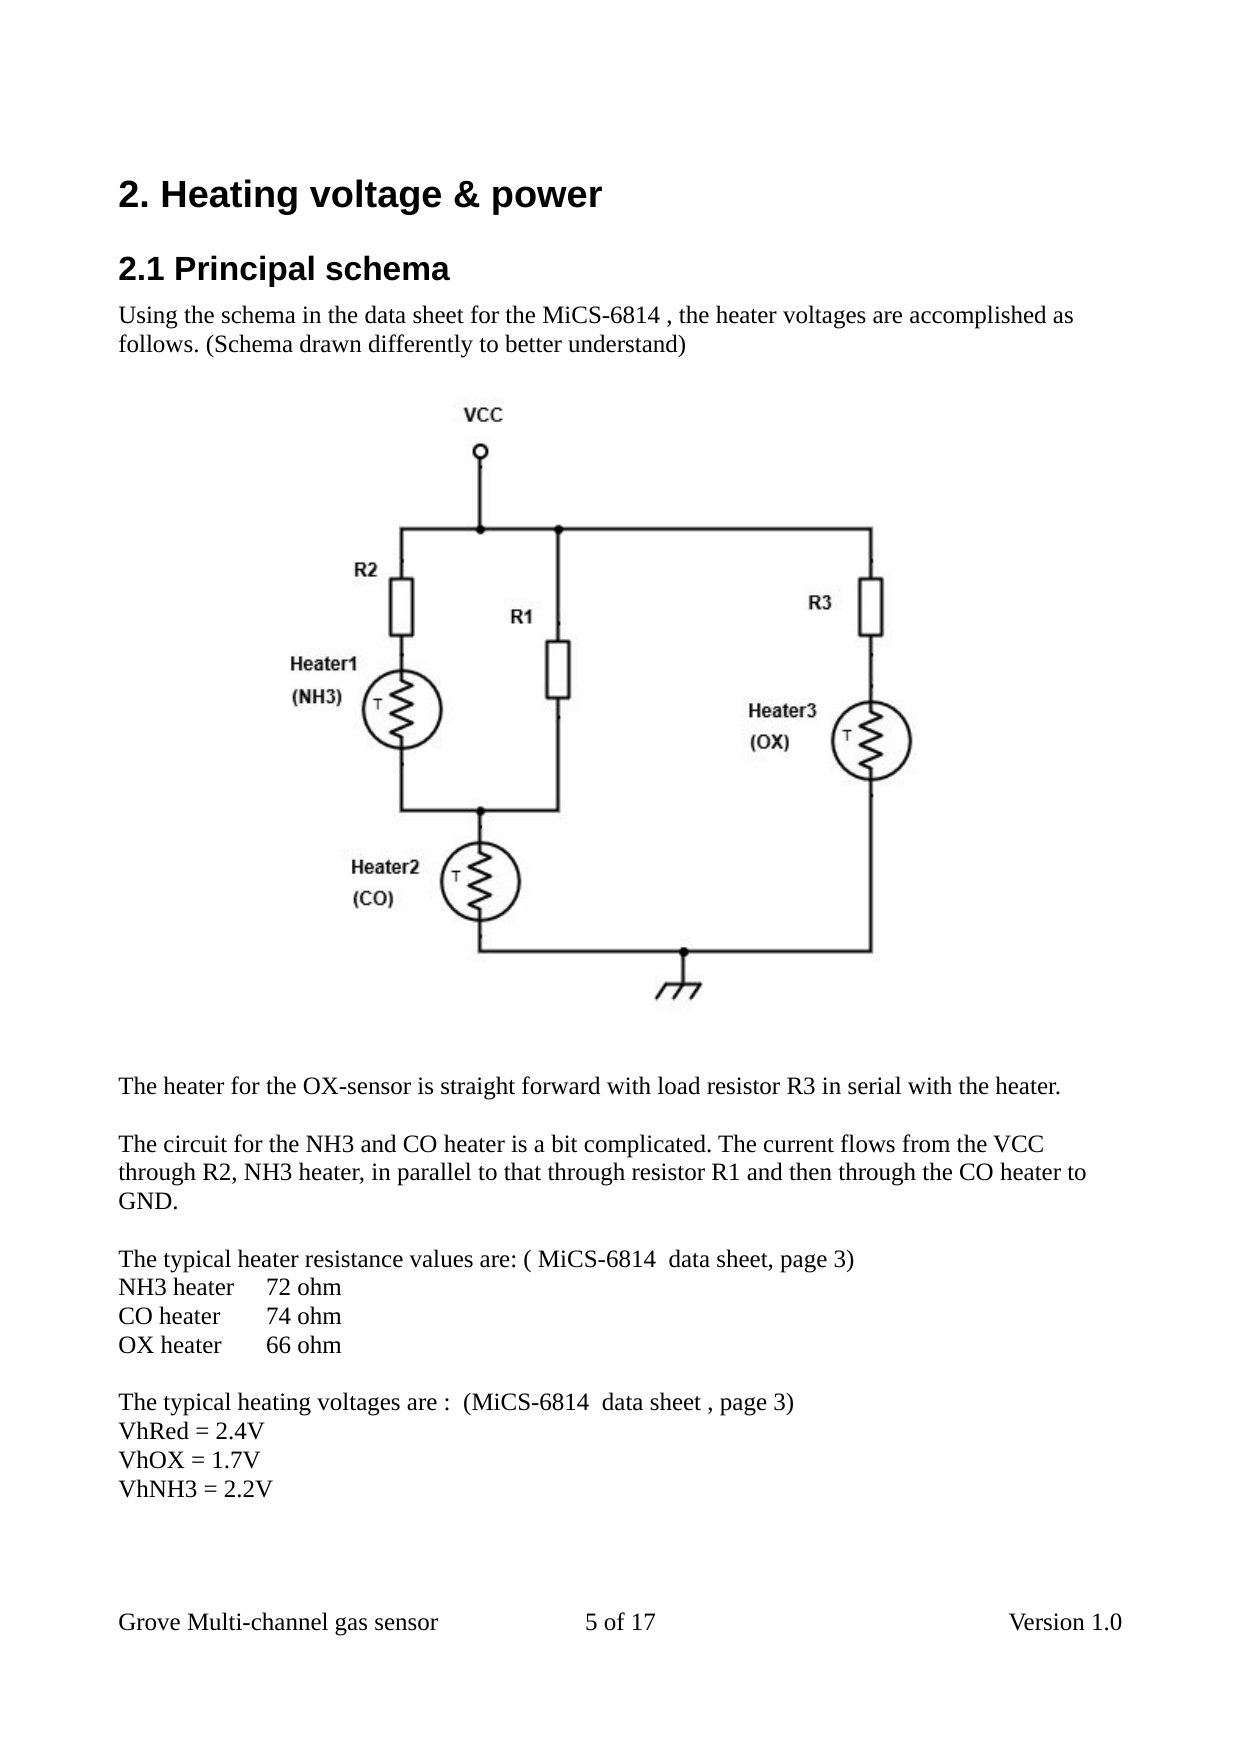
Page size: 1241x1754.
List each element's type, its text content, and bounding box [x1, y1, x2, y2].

text CO heater 74 ohm [118, 1301, 1122, 1330]
text VhRed = 2.4V [118, 1416, 1122, 1445]
subtitle 2. Heating voltage & power [118, 172, 1122, 216]
text The typical heater resistance values are: ( MiCS-6814 data sheet, page 3) [118, 1244, 1122, 1272]
text The circuit for the NH3 and CO heater is a bit complicated. The current flows from the VCC through R2, NH3 heater, in parallel to that through resistor R1 and then through the CO heater to GND. [118, 1129, 1122, 1215]
picture [279, 386, 961, 1043]
text OX heater 66 ohm [118, 1330, 1122, 1359]
text Using the schema in the data sheet for the MiCS-6814 , the heater voltages are accomplished as follows. (Schema drawn differently to better understand) [118, 300, 1122, 357]
text NH3 heater 72 ohm [118, 1272, 1122, 1301]
text VhOX = 1.7V [118, 1445, 1122, 1474]
text VhNH3 = 2.2V [118, 1474, 1122, 1502]
text The heater for the OX-sensor is straight forward with load resistor R3 in serial with the heater. [118, 1071, 1122, 1100]
text The typical heating voltages are : (MiCS-6814 data sheet , page 3) [118, 1387, 1122, 1416]
subtitle 2.1 Principal schema [118, 249, 1122, 287]
